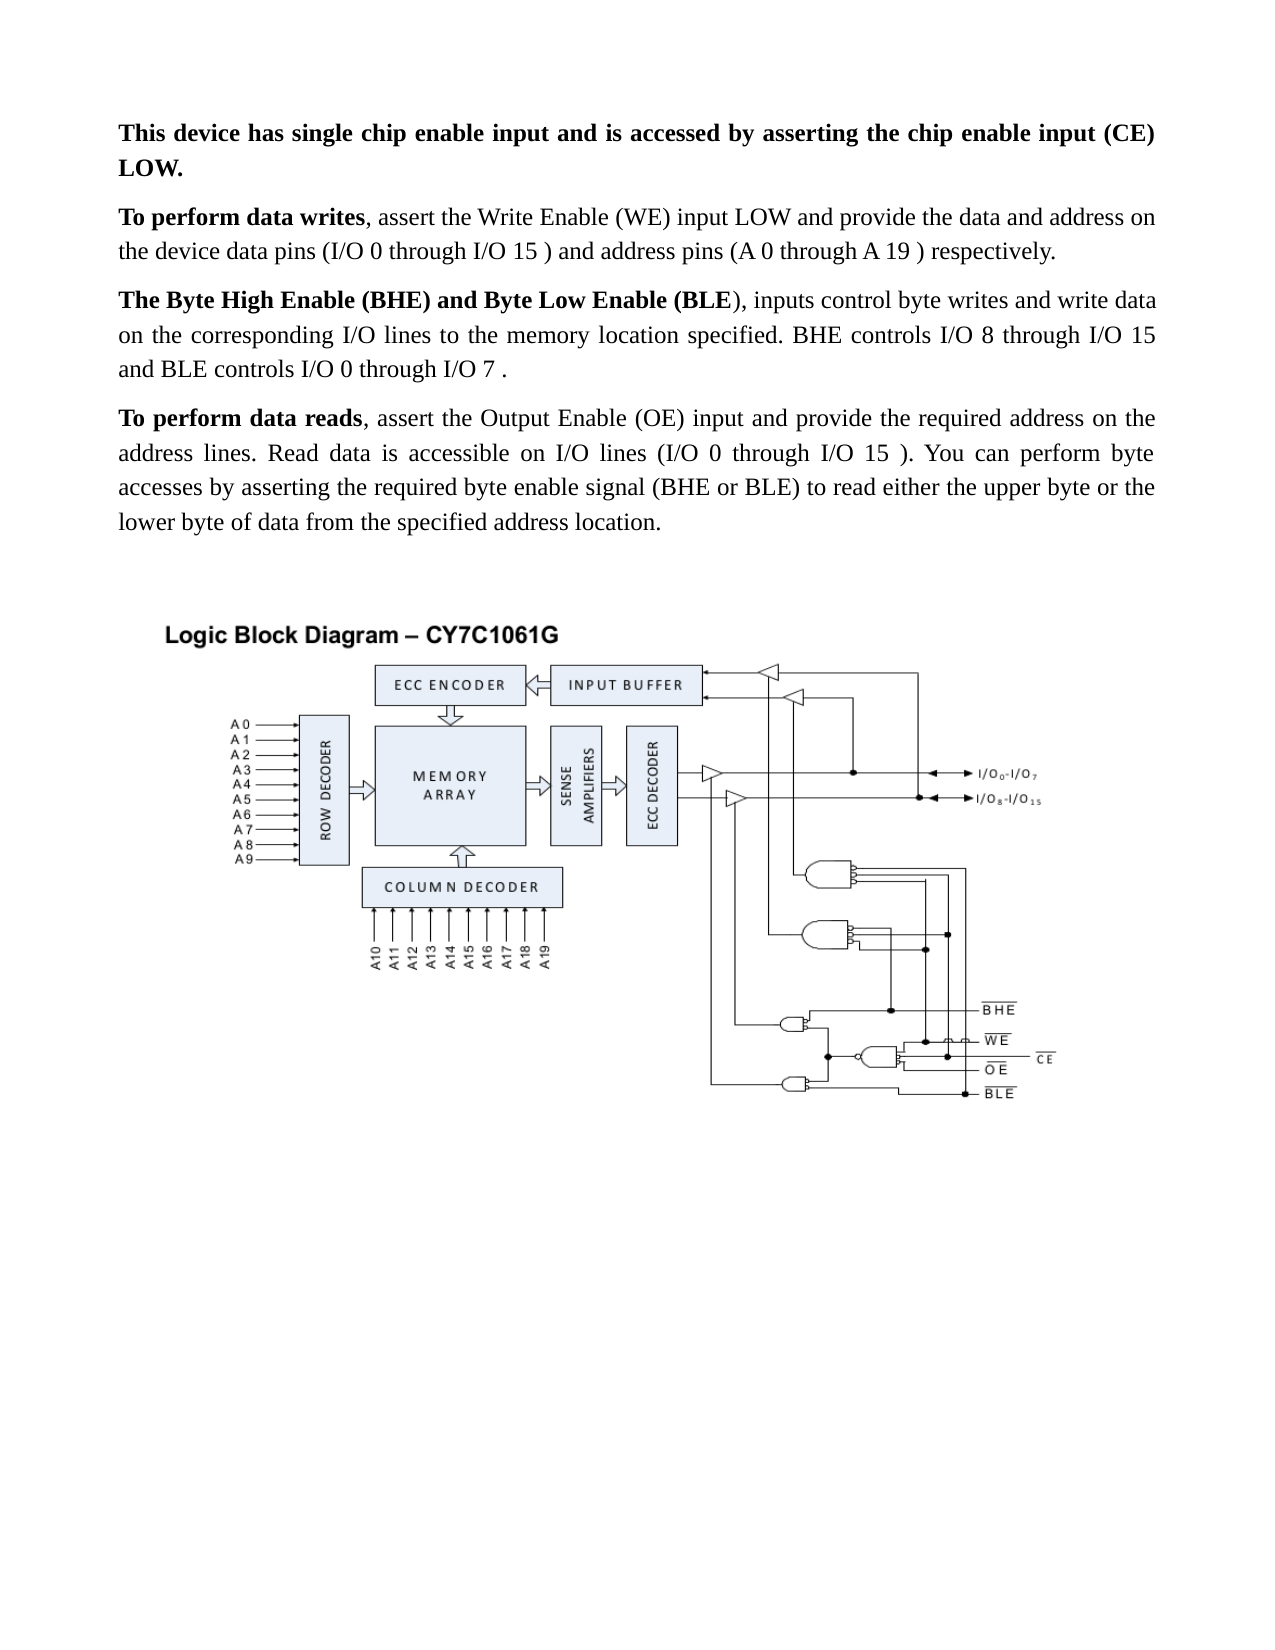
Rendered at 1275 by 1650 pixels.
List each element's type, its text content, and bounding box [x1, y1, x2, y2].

text To perform data reads, assert the Output Enable (OE) input and provide the required address on the address lines. Read data is accessible on I/O lines (I/O 0 through I/O 15 ). You can perform byte accesses by asserting the required byte enable signal (BHE or BLE) to read either the upper byte or the lower byte of data from the specified address location. [118, 403, 1157, 535]
text The Byte High Enable (BHE) and Byte Low Enable (BLE), inputs control byte writes and write data on the corresponding I/O lines to the memory location specified. BHE controls I/O 8 through I/O 15 and BLE controls I/O 0 through I/O 7 . [118, 285, 1157, 383]
text This device has single chip enable input and is accessed by asserting the chip enable input (CE) LOW. [118, 118, 1157, 181]
text To perform data writes, assert the Write Enable (WE) input LOW and provide the data and address on the device data pins (I/O 0 through I/O 15 ) and address pins (A 0 through A 19 ) respectively. [118, 202, 1157, 265]
picture [118, 604, 1157, 1120]
